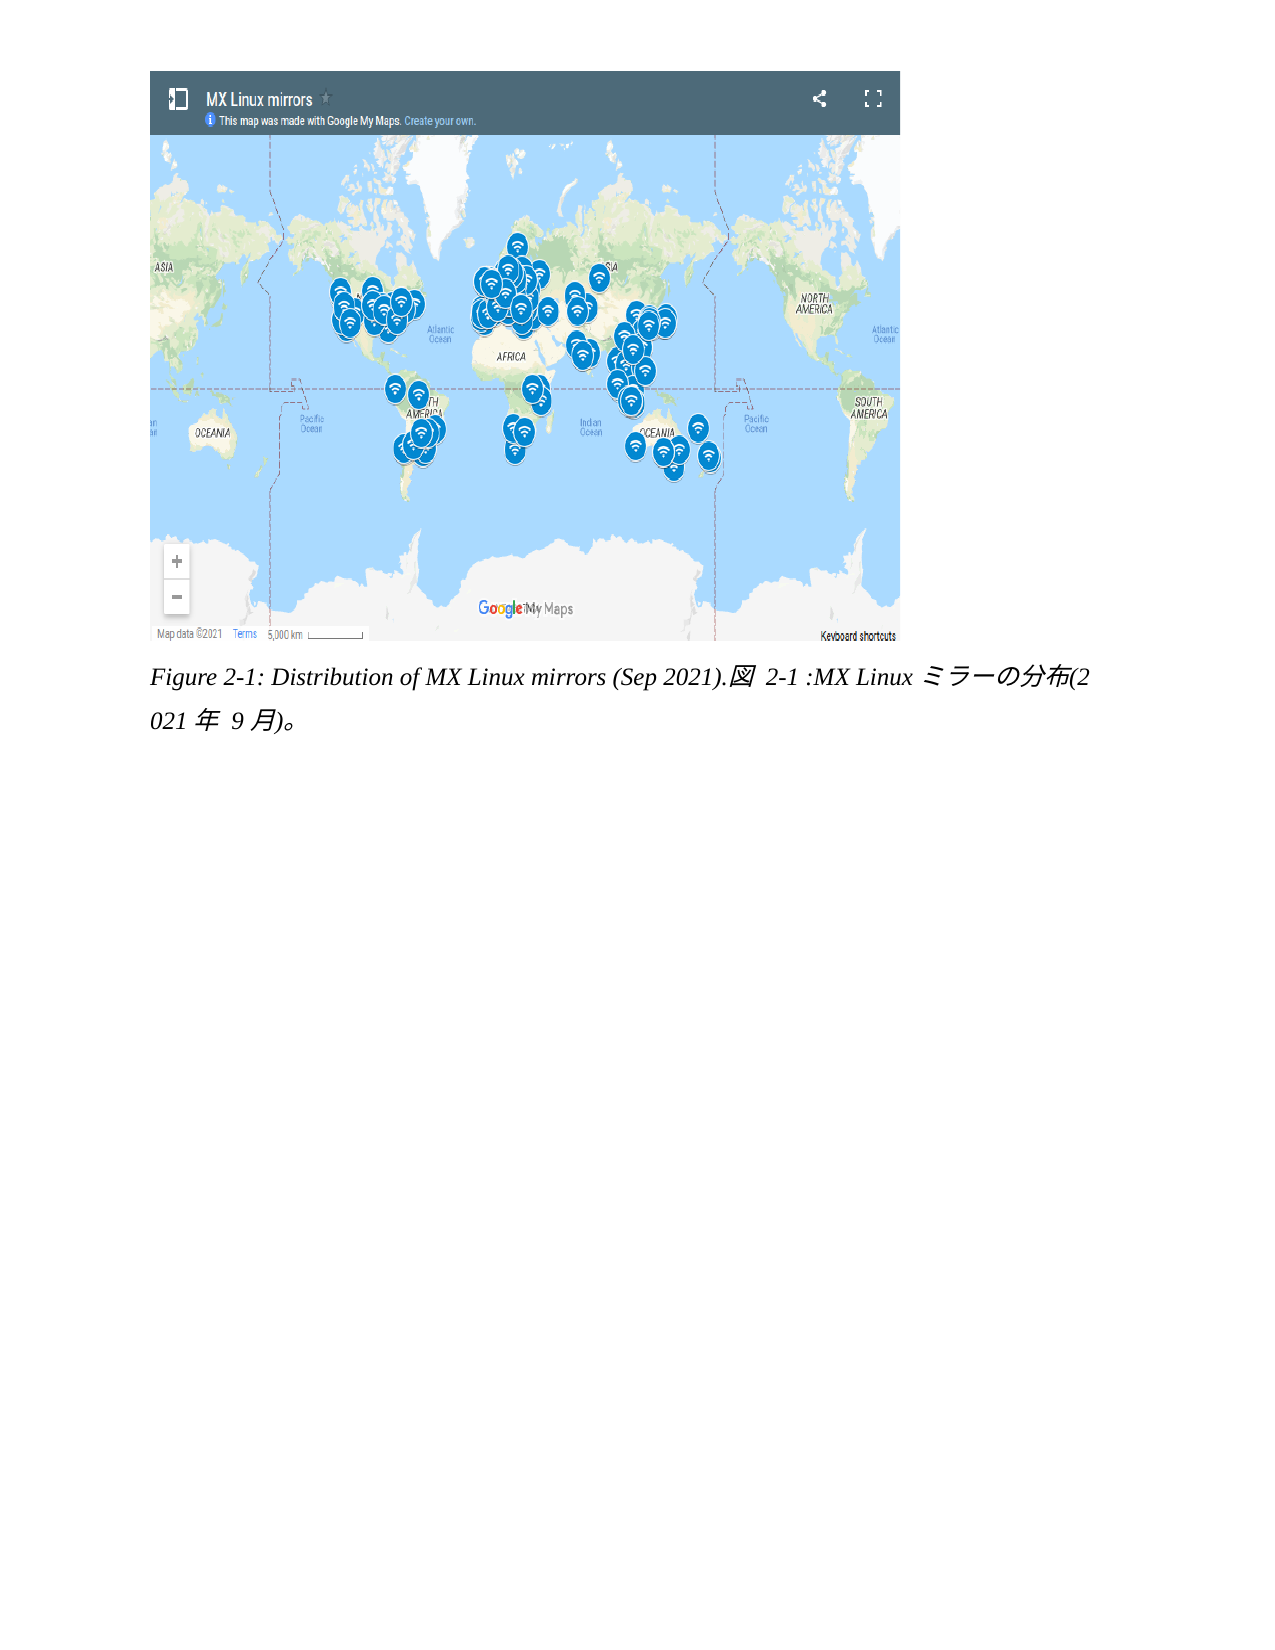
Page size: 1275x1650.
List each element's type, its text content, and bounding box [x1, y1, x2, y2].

picture [150, 71, 901, 641]
text Figure 2-1: Distribution of MX Linux mirrors (Sep 2021).図 2-1 :MX Linux ミラーの分布(2 021 年 9 月)。 [150, 657, 1125, 737]
